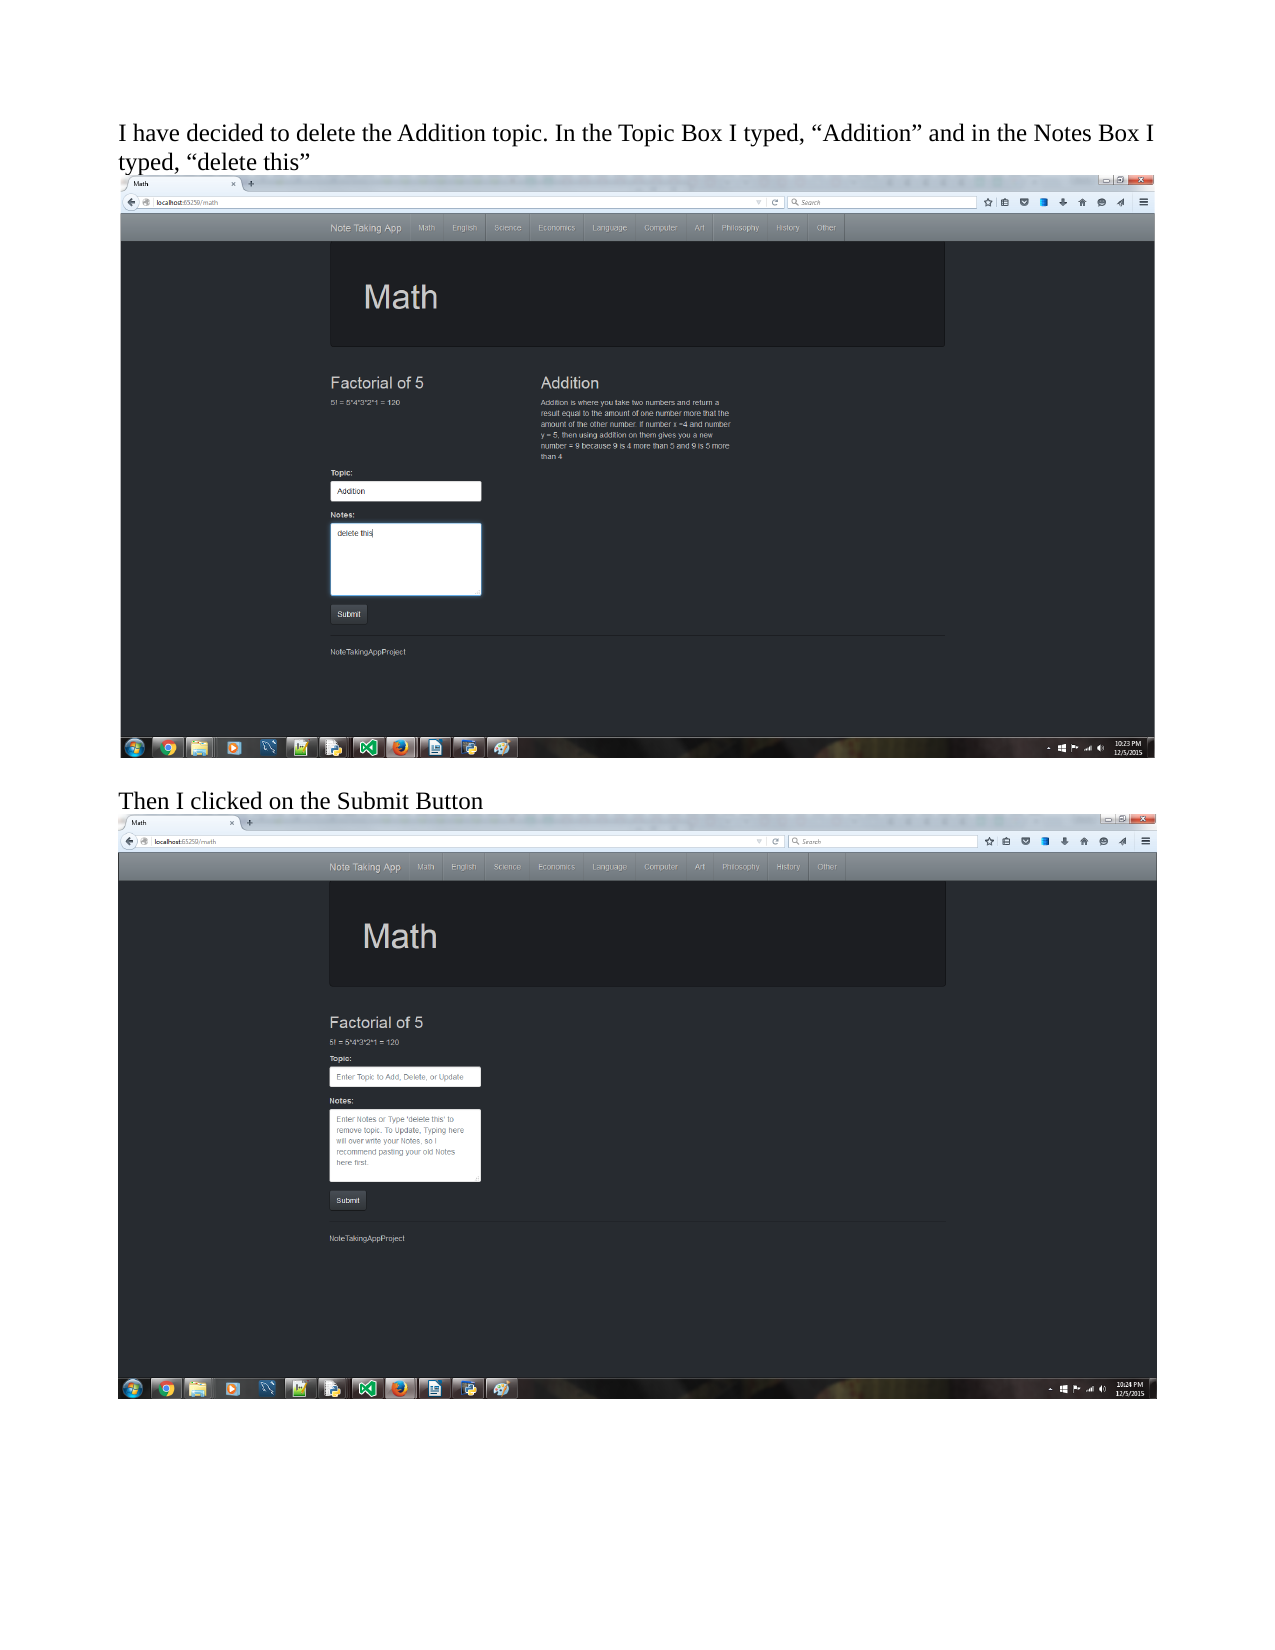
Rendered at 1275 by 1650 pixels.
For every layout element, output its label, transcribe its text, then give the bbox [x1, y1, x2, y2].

picture [120, 175, 1155, 758]
text Then I clicked on the Submit Button [118, 786, 1157, 814]
text I have decided to delete the Addition topic. In the Topic Box I typed, “Addition” and in the Notes Box I typed, “delete this” [118, 118, 1157, 176]
picture [118, 814, 1157, 1399]
